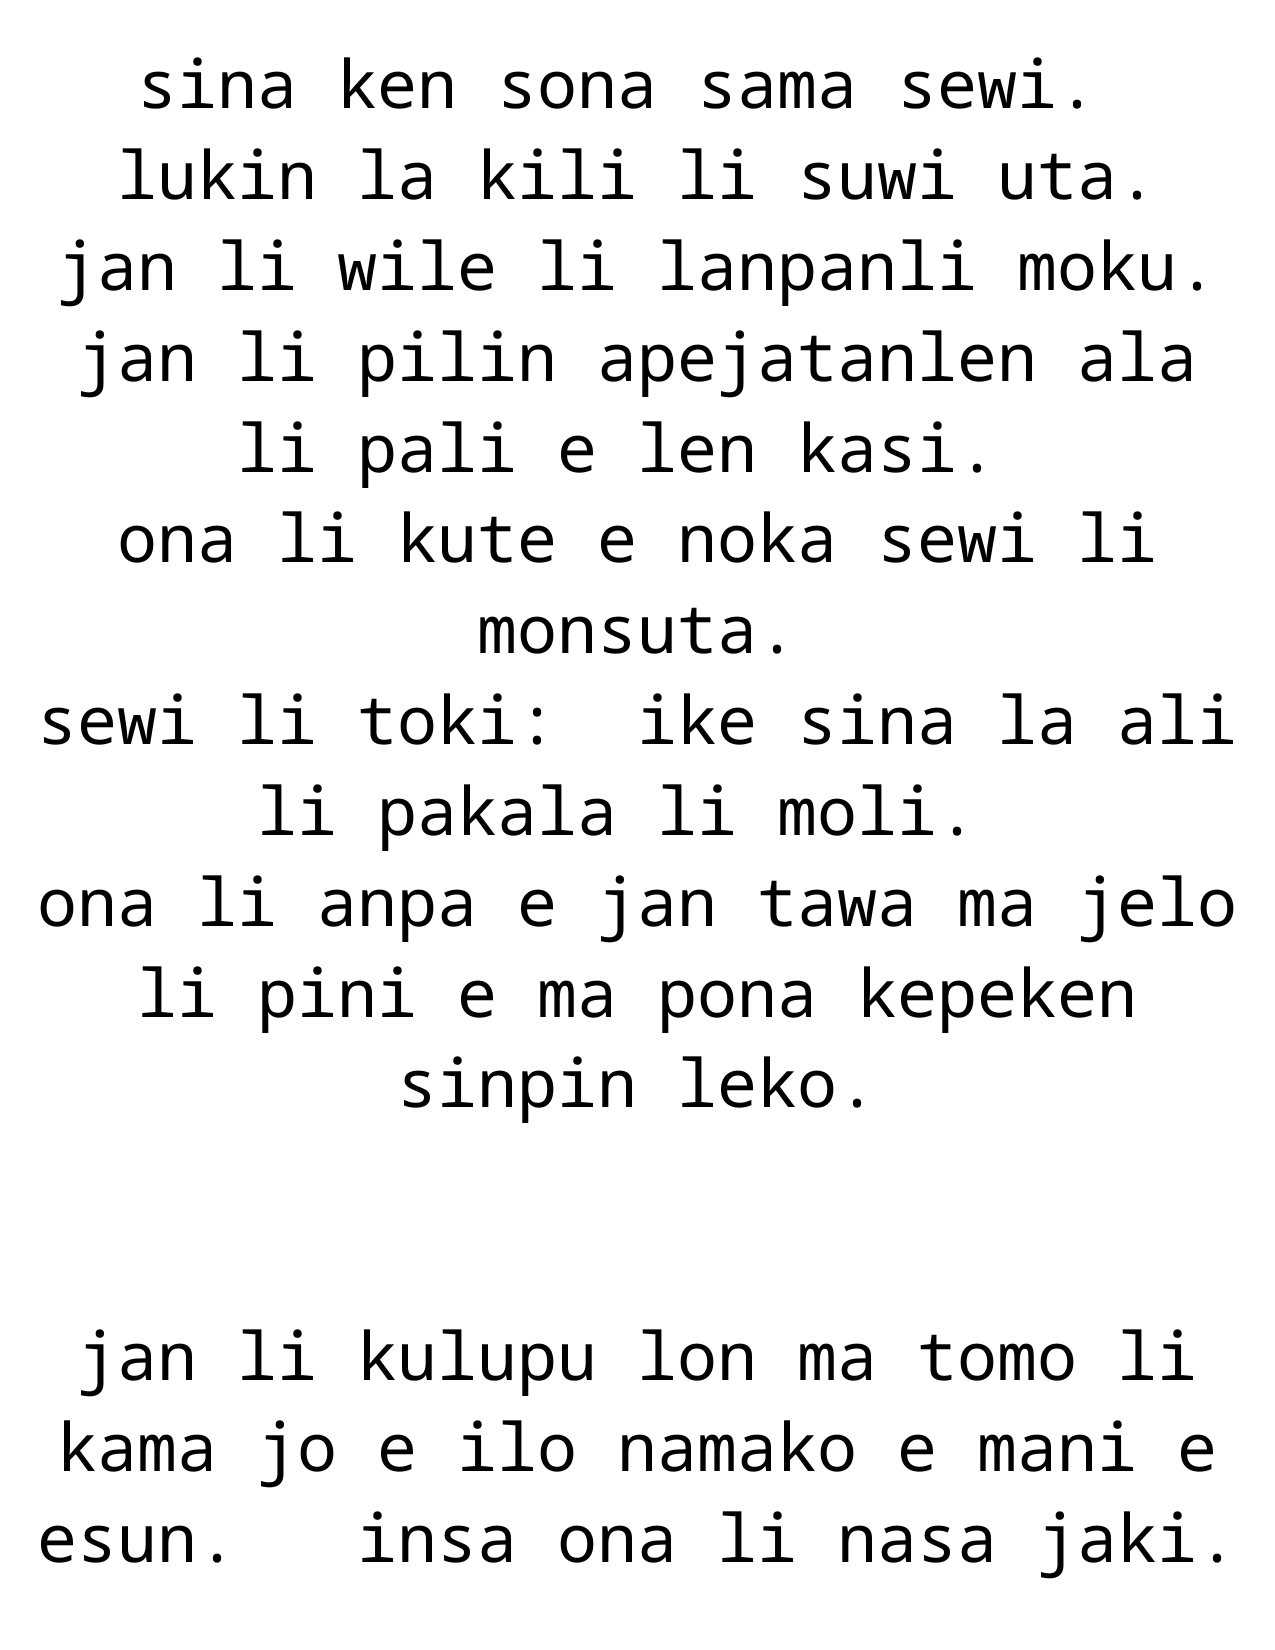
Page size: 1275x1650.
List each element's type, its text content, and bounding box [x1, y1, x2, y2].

text sina ken sona sama sewi. [37, 37, 1237, 128]
text jan li pilin apejatanlen ala li pali e len kasi. [37, 310, 1237, 492]
text sewi li toki: ike sina la ali li pakala li moli. [37, 673, 1237, 855]
text ona li anpa e jan tawa ma jelo li pini e ma pona kepeken sinpin leko. [37, 855, 1237, 1127]
text ona li kute e noka sewi li monsuta. [37, 492, 1237, 673]
text jan li kulupu lon ma tomo li kama jo e ilo namako e mani e esun. insa ona li nasa jaki. [37, 1309, 1237, 1582]
text lukin la kili li suwi uta. jan li wile li lanpanli moku. [37, 128, 1237, 310]
